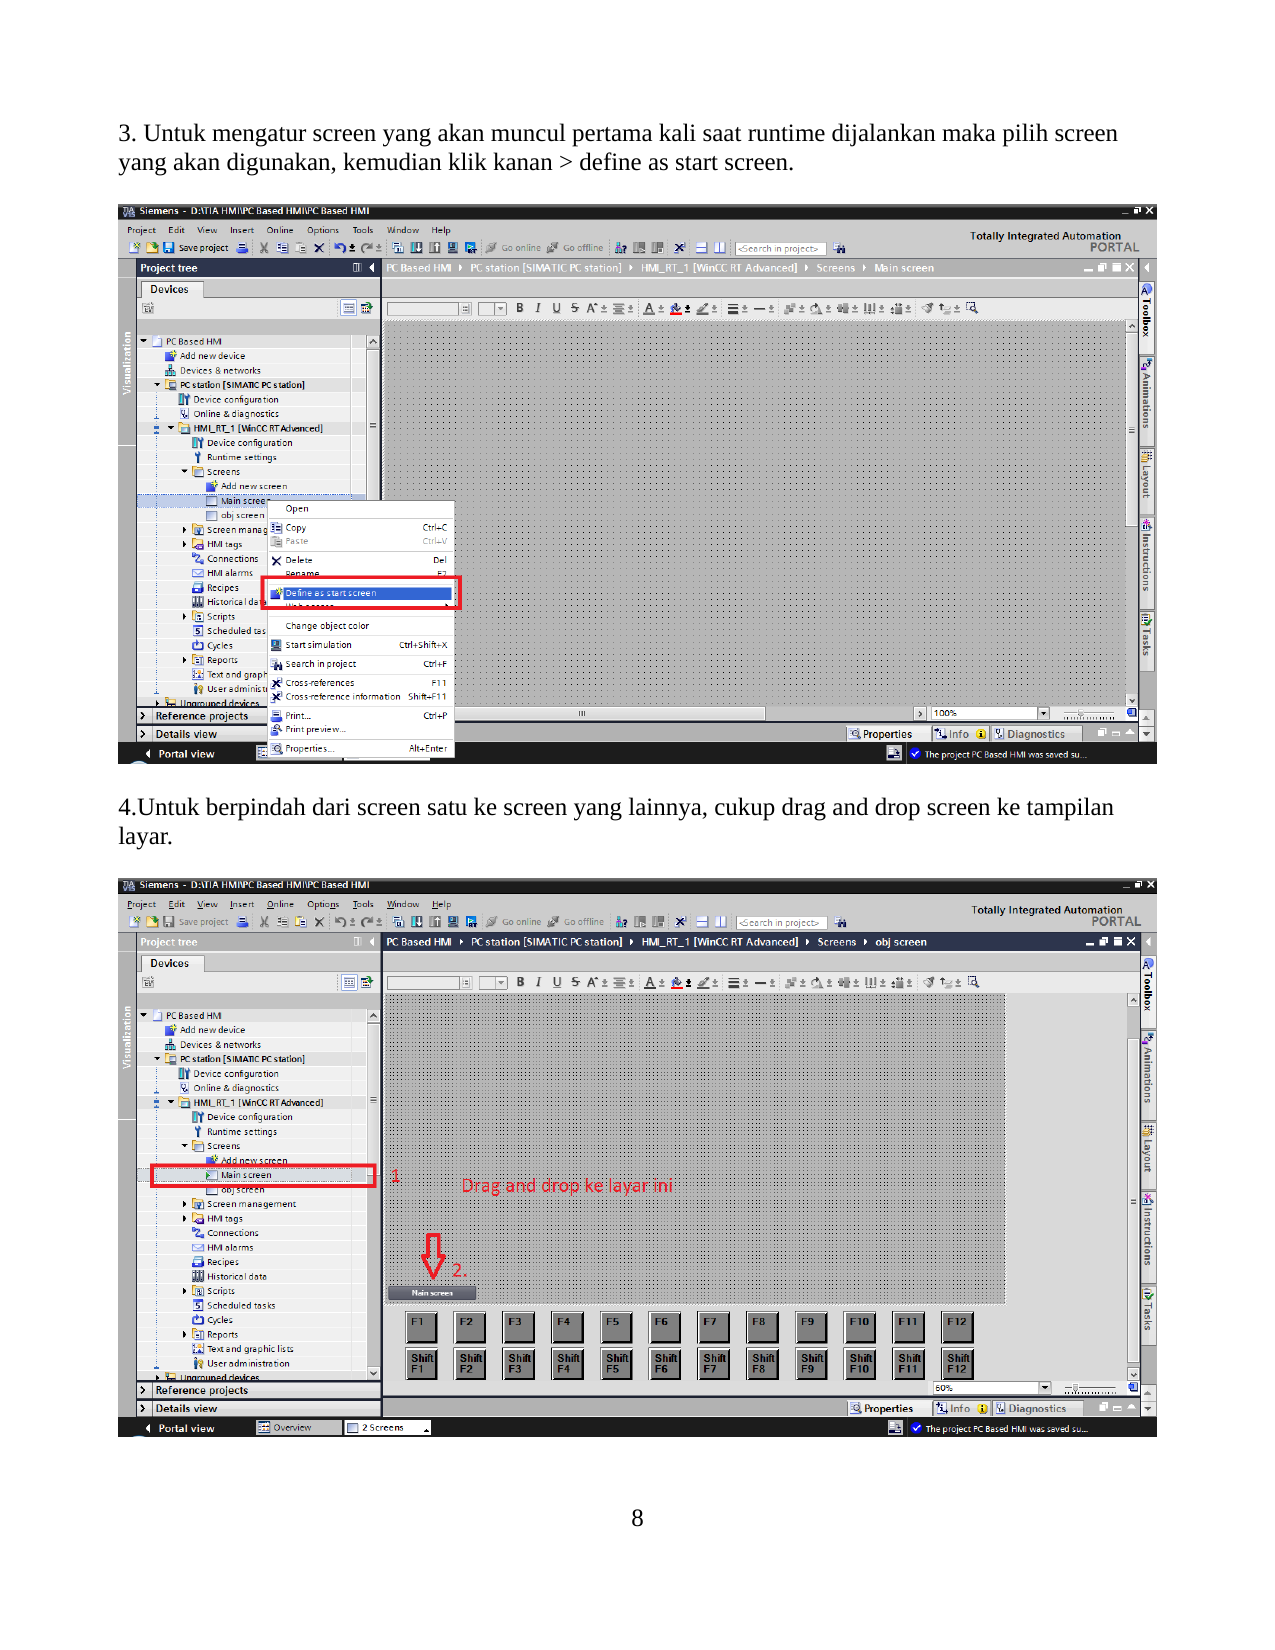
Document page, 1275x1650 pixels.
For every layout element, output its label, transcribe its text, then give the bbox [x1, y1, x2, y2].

picture [118, 204, 1157, 764]
text 3. Untuk mengatur screen yang akan muncul pertama kali saat runtime dijalankan maka pilih screen yang akan digunakan, kemudian klik kanan > define as start screen. [118, 118, 1157, 176]
picture [118, 878, 1157, 1437]
text 4.Untuk berpindah dari screen satu ke screen yang lainnya, cukup drag and drop screen ke tampilan layar. [118, 792, 1157, 849]
